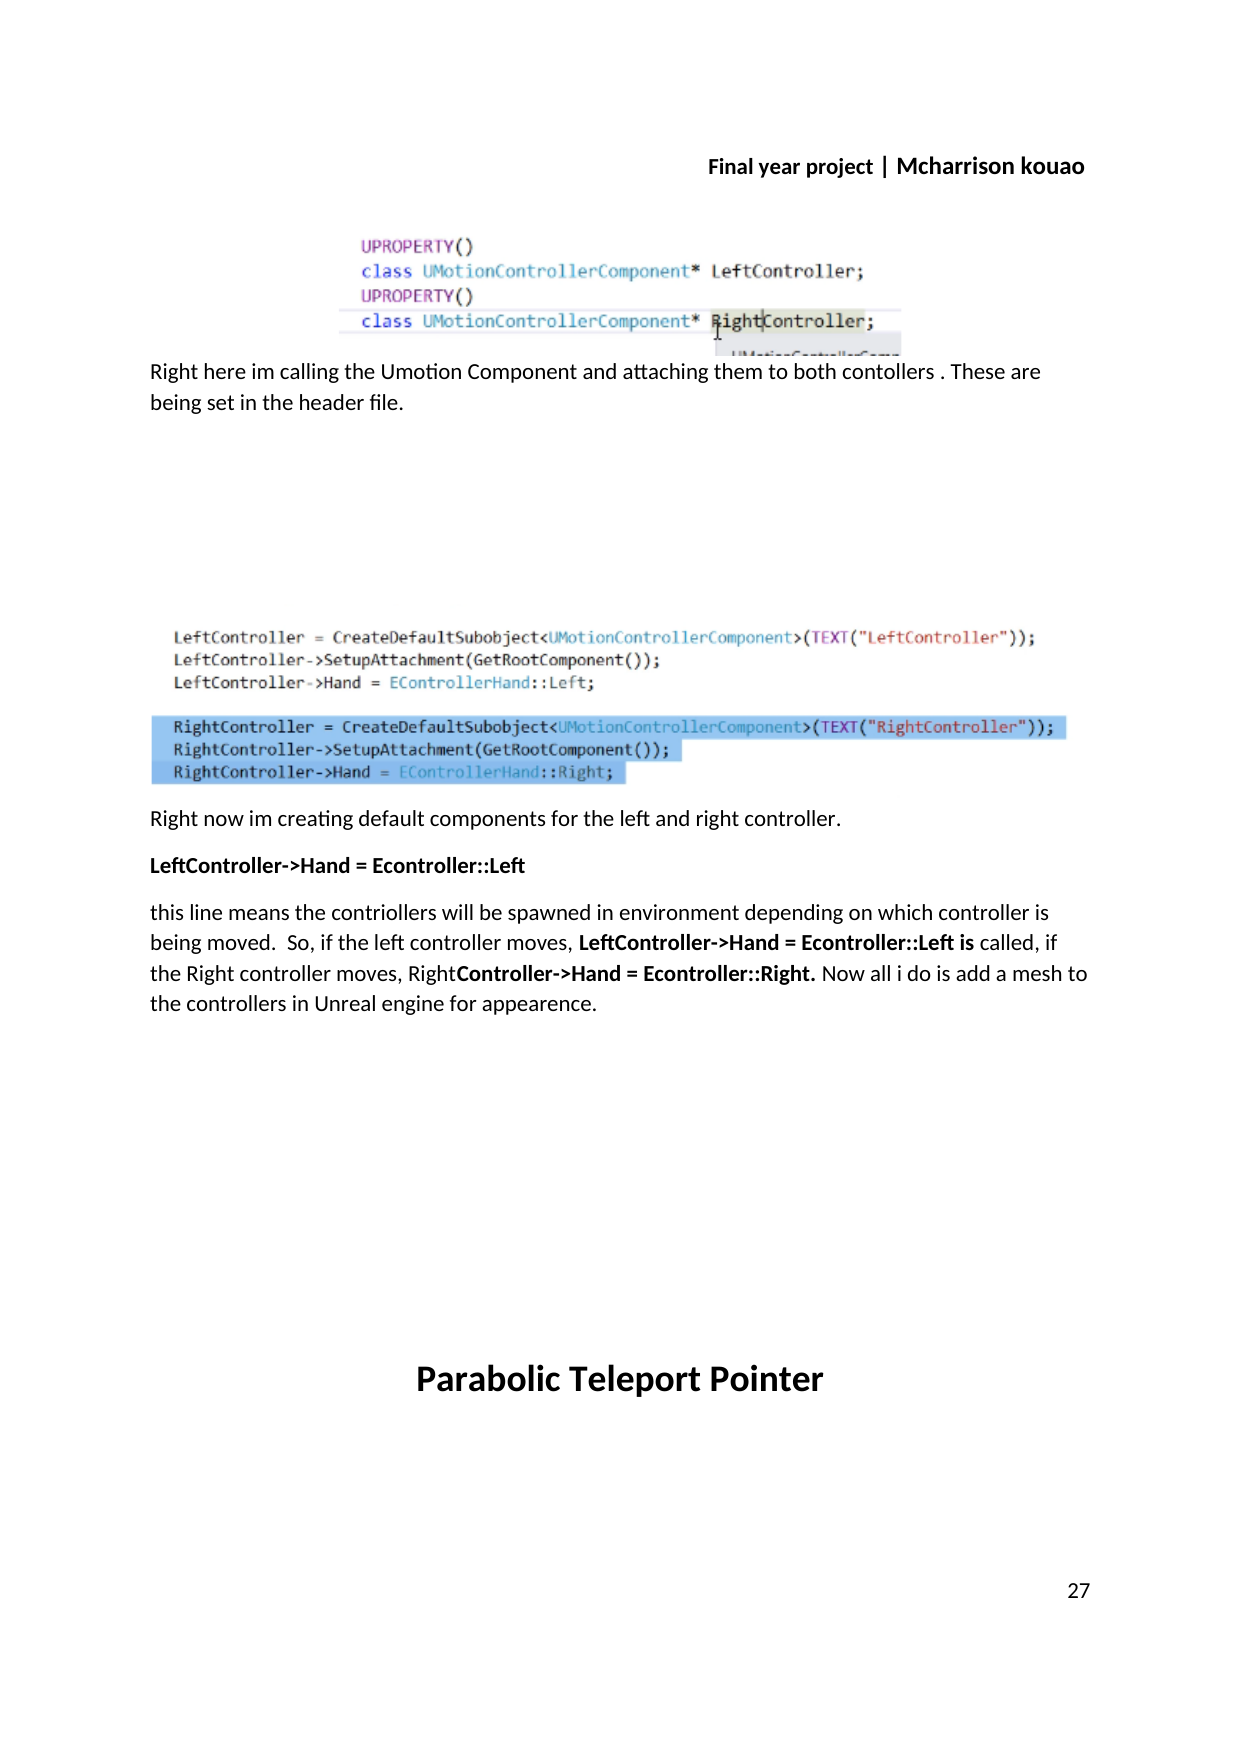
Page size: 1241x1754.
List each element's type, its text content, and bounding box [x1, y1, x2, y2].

text Right here im calling the Umotion Component and attaching them to both contollers . These are being set in the header file. [150, 210, 1090, 416]
text Right now im creating default components for the left and right controller. [150, 601, 1090, 833]
text LeftController->Hand = Econtroller::Left [150, 851, 1090, 879]
picture [338, 210, 902, 356]
subtitle Parabolic Teleport Pointer [150, 1355, 1090, 1401]
picture [151, 604, 1092, 803]
text this line means the contriollers will be spawned in environment depending on which controller is being moved. So, if the left controller moves, LeftController->Hand = Econtroller::Left is called, if the Right controller moves, RightController->Hand = Econtroller::Right. Now all i do is add a mesh to the controllers in Unreal engine for appearence. [150, 898, 1090, 1017]
